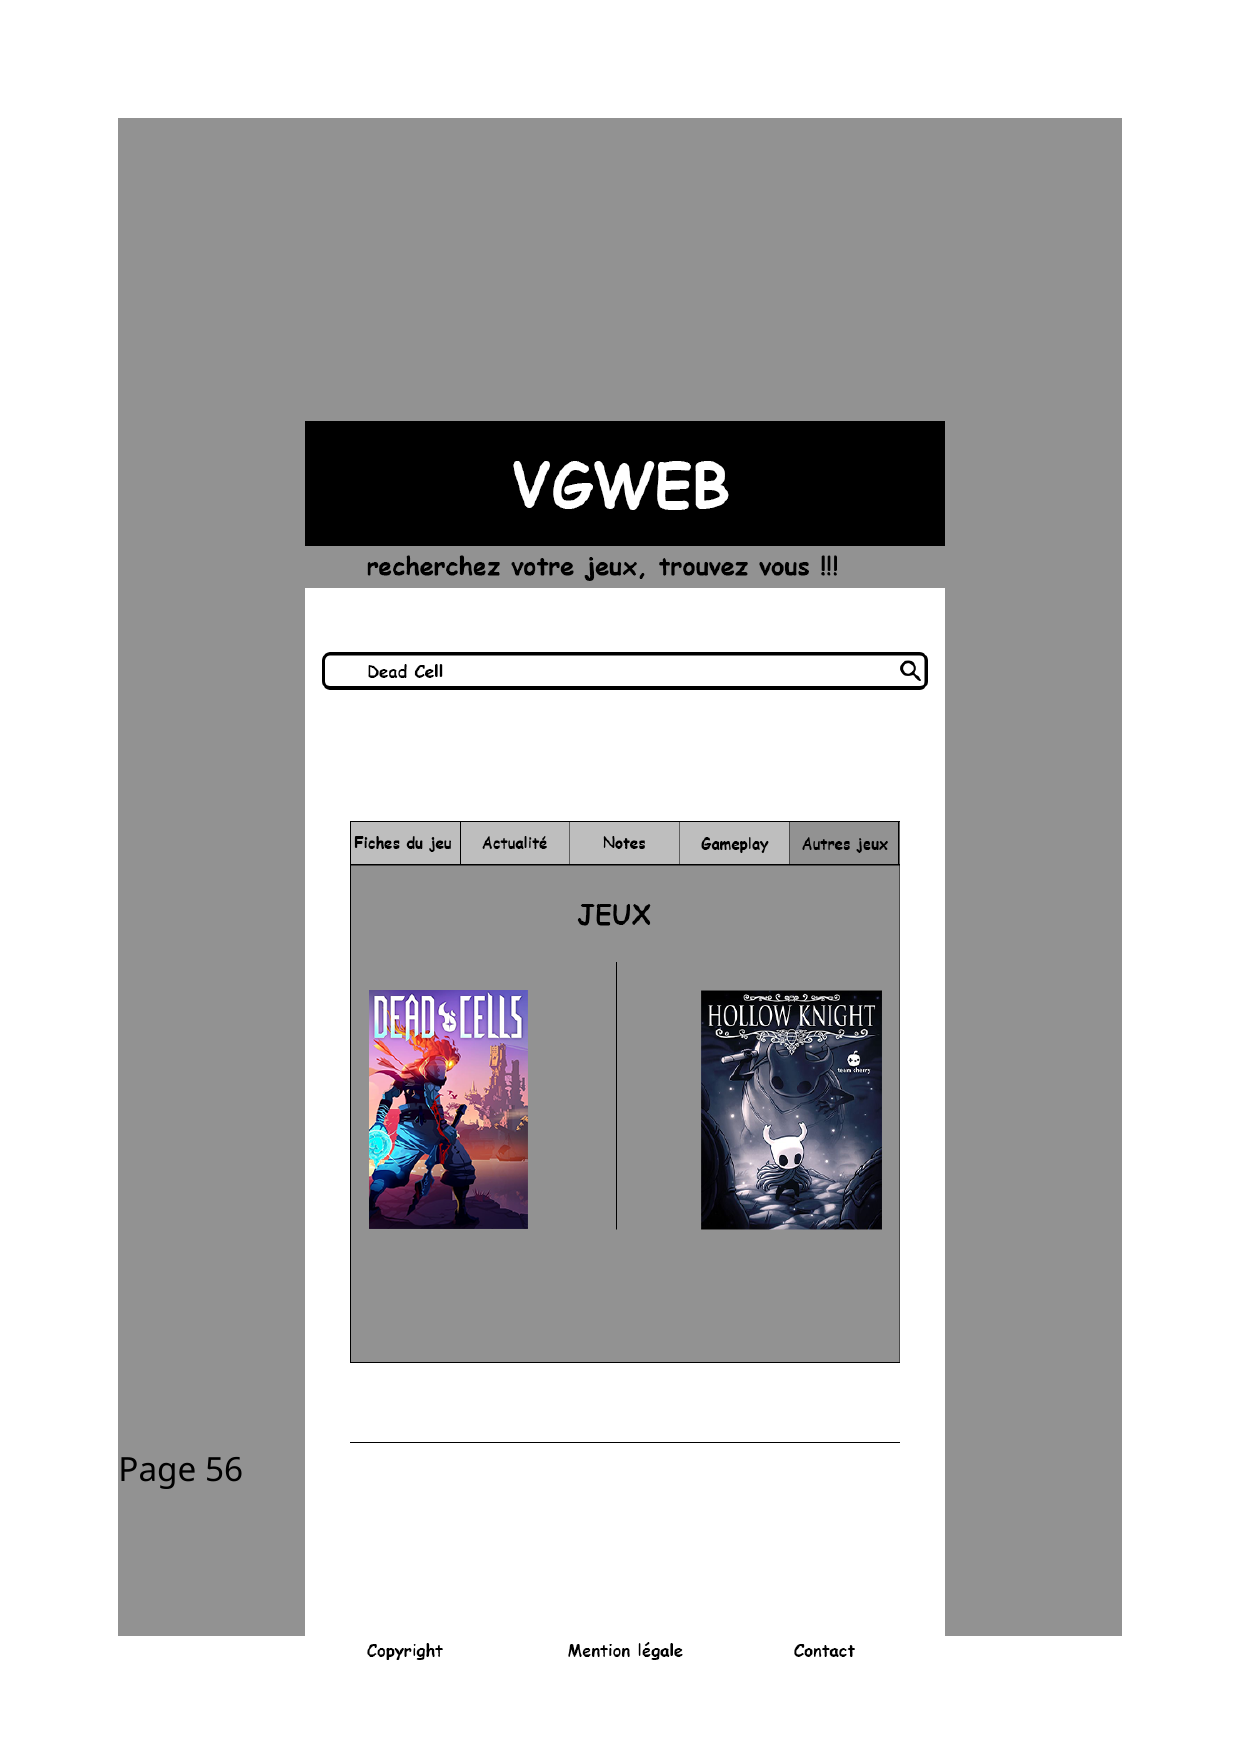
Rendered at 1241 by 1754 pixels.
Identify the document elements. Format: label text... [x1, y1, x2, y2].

text Page 56 [118, 1395, 305, 1491]
picture [305, 421, 945, 1754]
text [945, 1395, 1122, 1491]
